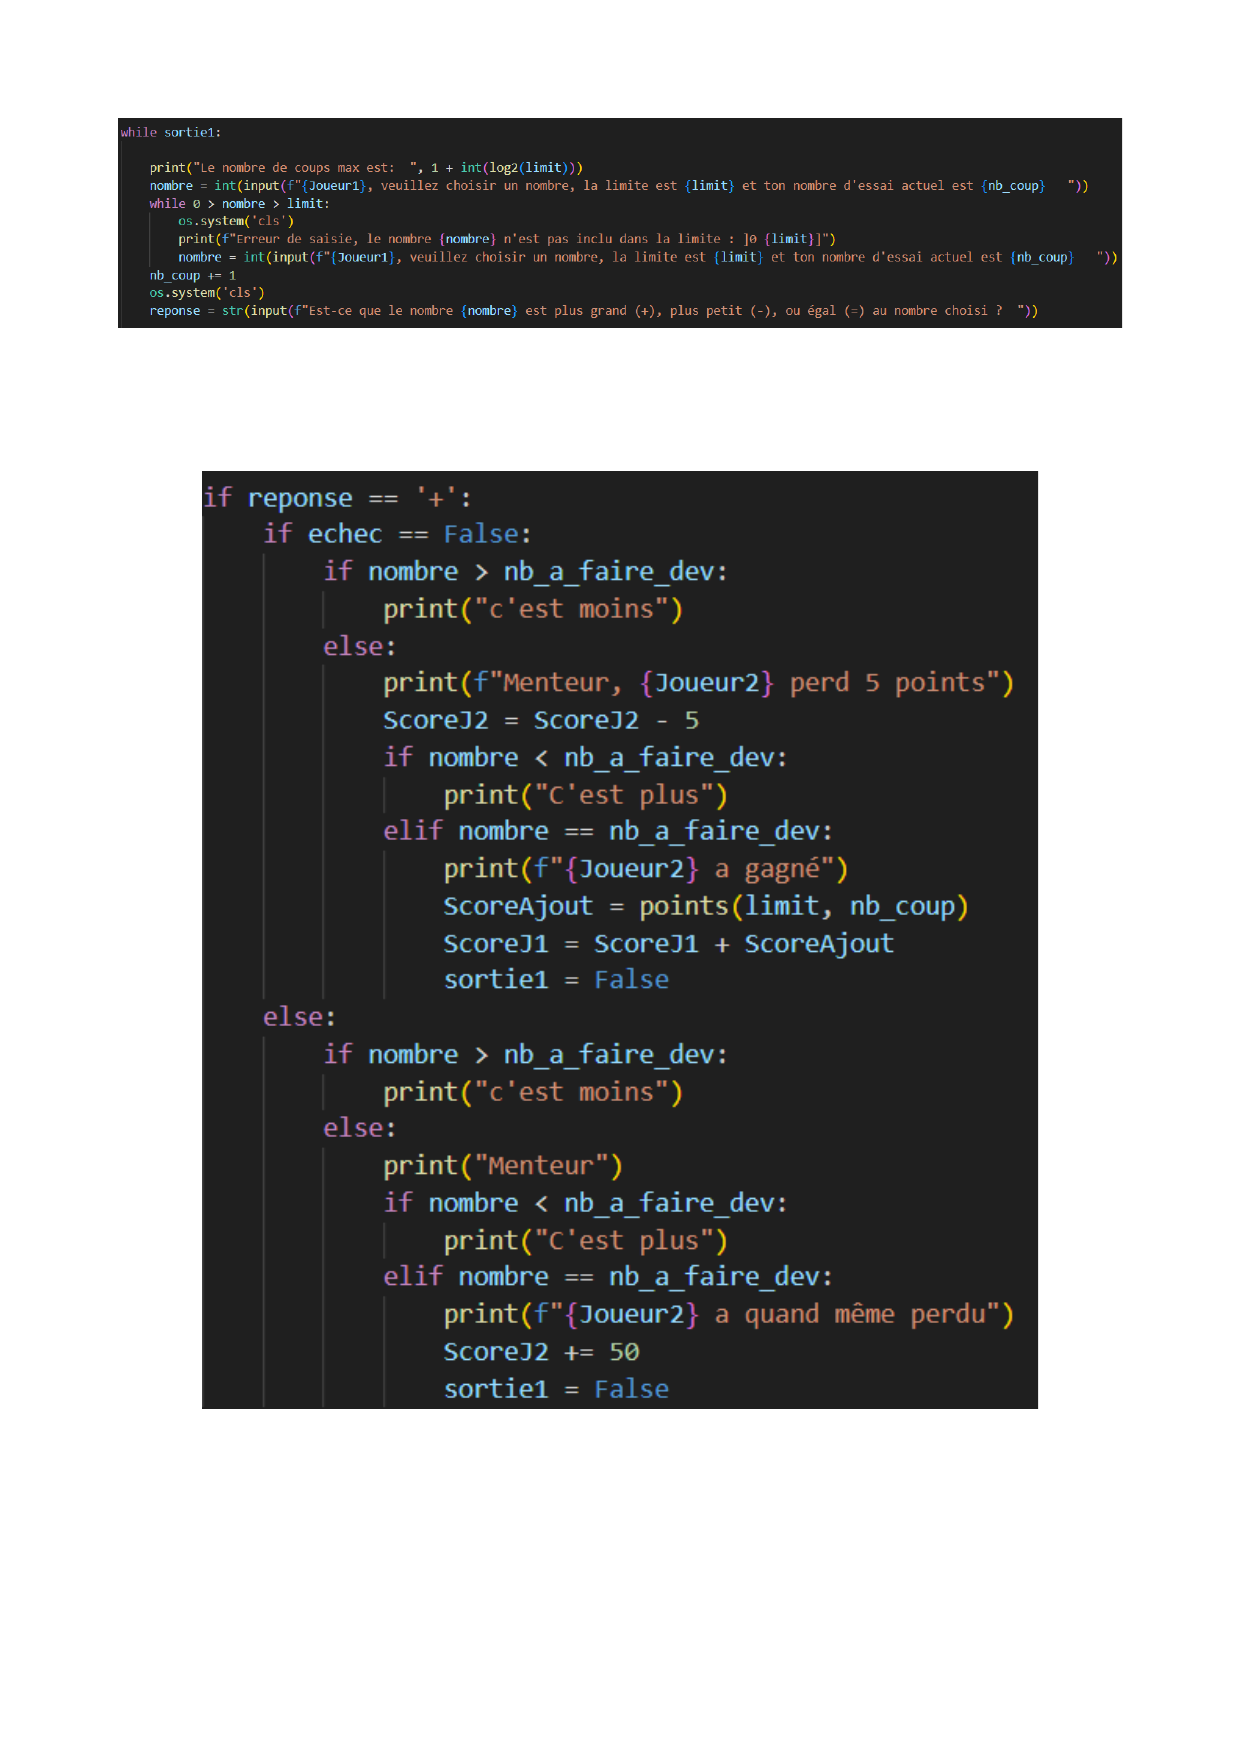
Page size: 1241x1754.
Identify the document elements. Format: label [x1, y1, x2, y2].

picture [202, 471, 1039, 1409]
picture [118, 118, 1123, 328]
